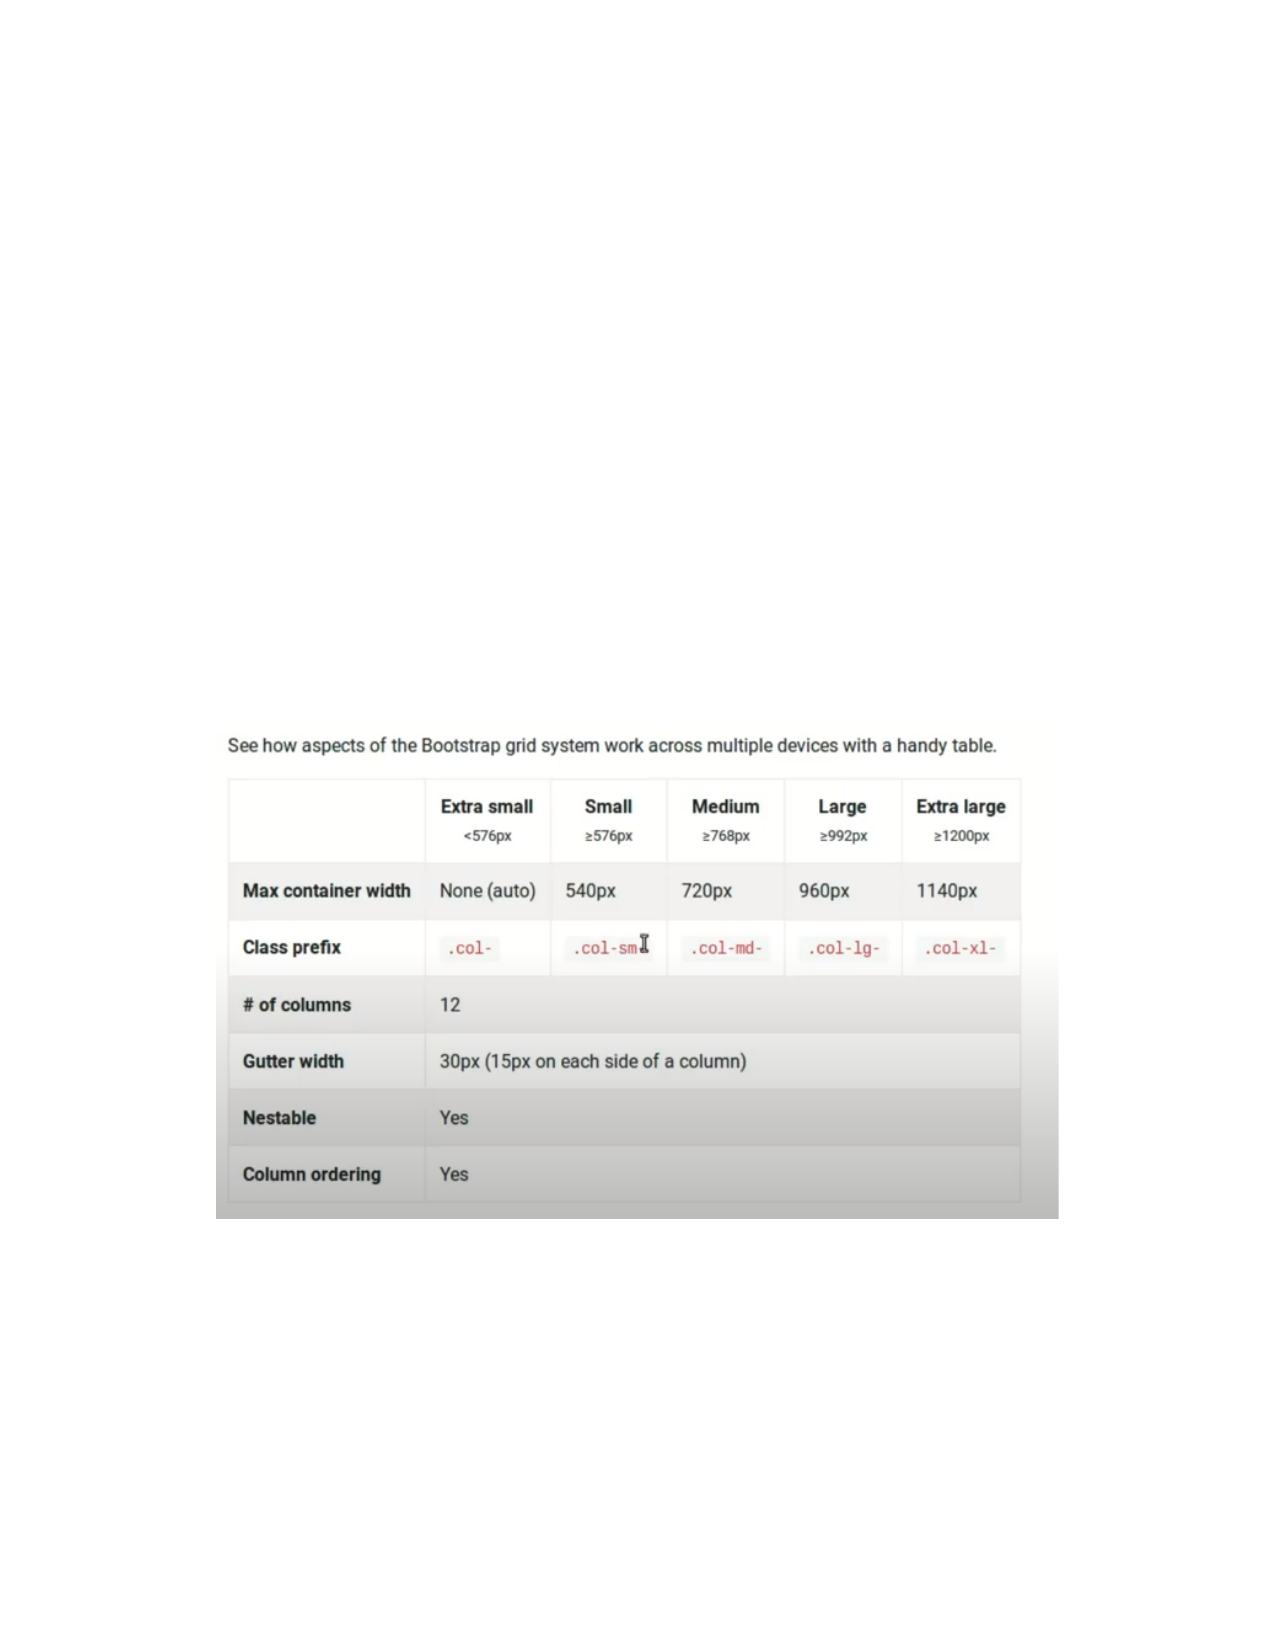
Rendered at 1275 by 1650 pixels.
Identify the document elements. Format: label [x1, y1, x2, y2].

picture [216, 723, 1059, 1219]
